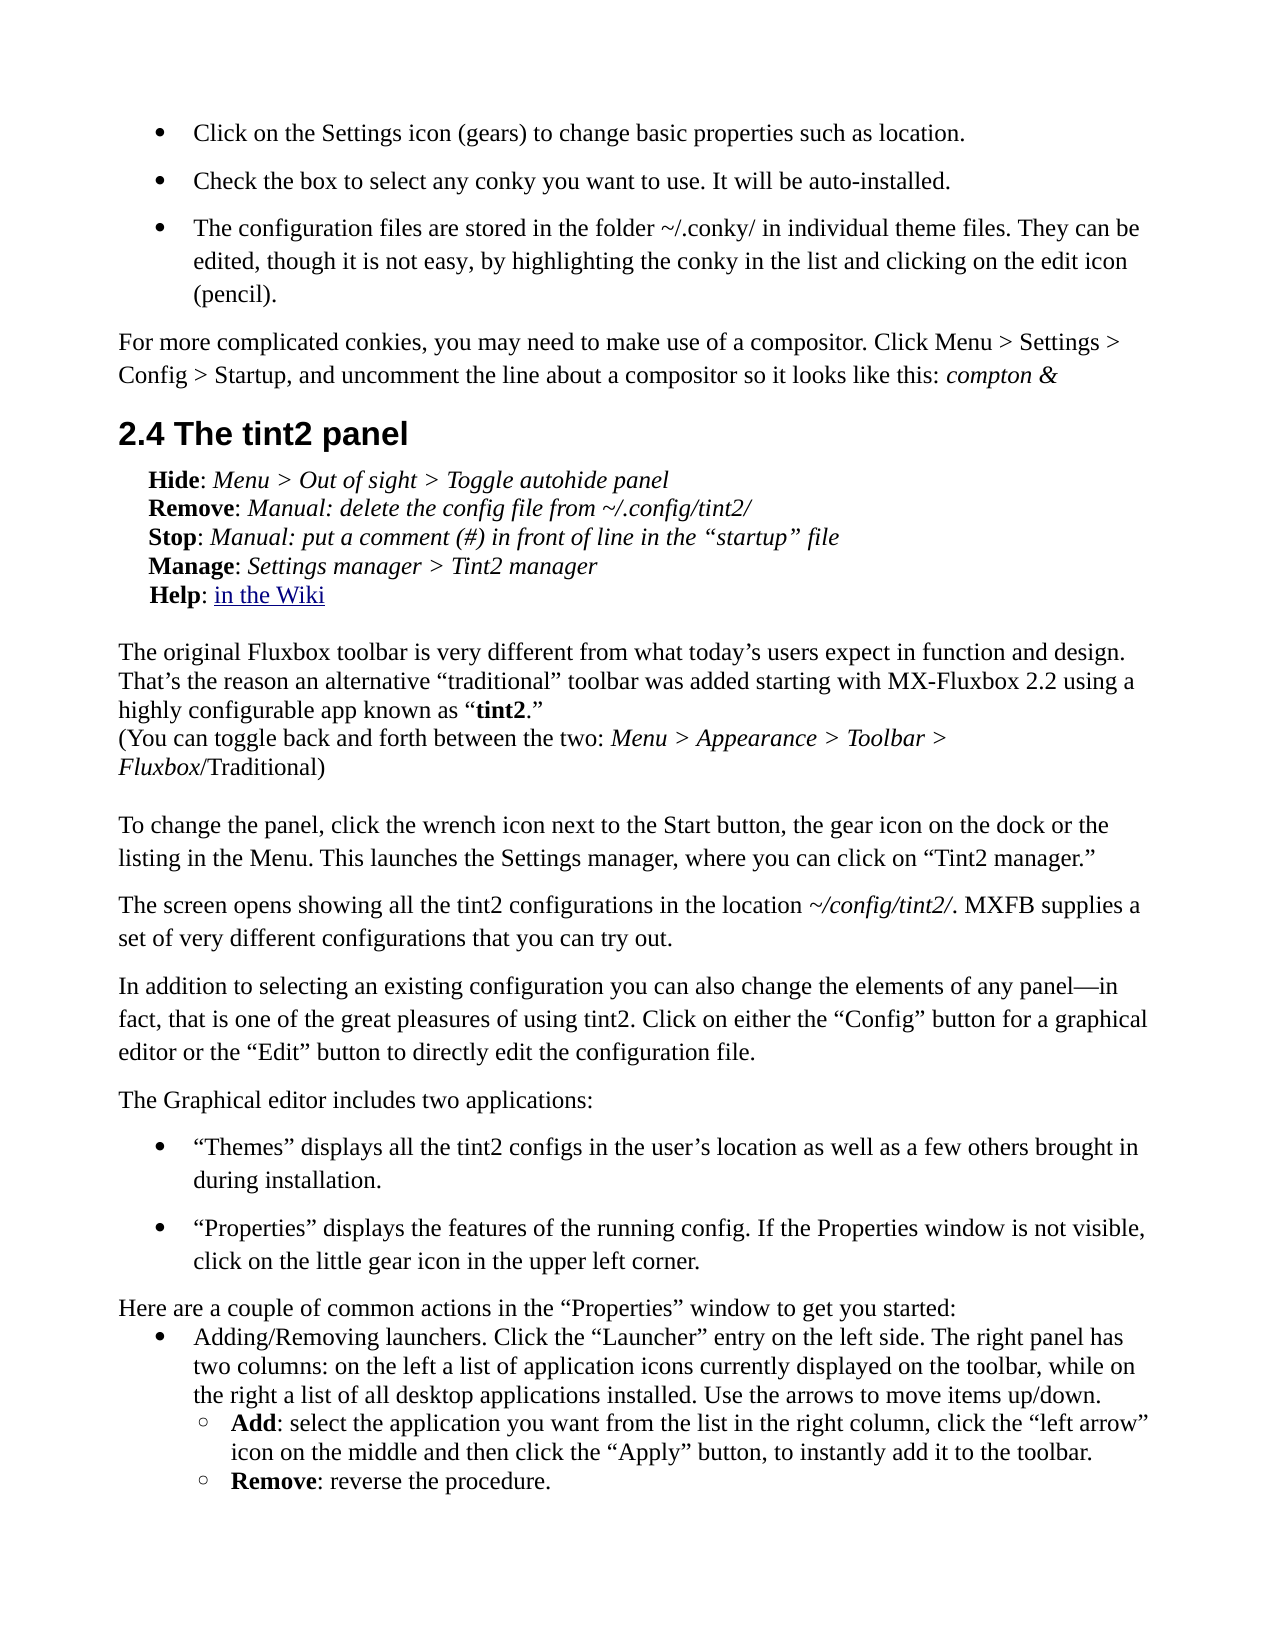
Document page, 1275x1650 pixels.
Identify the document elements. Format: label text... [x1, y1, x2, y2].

text For more complicated conkies, you may need to make use of a compositor. Click Menu > Settings > Config > Startup, and uncomment the line about a compositor so it looks like this: compton & [118, 327, 1157, 389]
list “Themes” displays all the tint2 configs in the user’s location as well as a few others brought in during installation. [156, 1132, 1157, 1194]
text The original Fluxbox toolbar is very different from what today’s users expect in function and design. That’s the reason an alternative “traditional” toolbar was added starting with MX-Fluxbox 2.2 using a highly configurable app known as “tint2.” [118, 637, 1157, 723]
list Add: select the application you want from the list in the right column, click the “left arrow” icon on the middle and then click the “Apply” button, to instantly add it to the toolbar. [193, 1408, 1157, 1466]
text Help: in the Wiki [118, 580, 1157, 608]
list “Properties” displays the features of the running config. If the Properties window is not visible, click on the little gear icon in the upper left corner. [156, 1213, 1157, 1275]
text Here are a couple of common actions in the “Properties” window to get you started: [118, 1293, 1157, 1322]
list The configuration files are stored in the folder ~/.conky/ in individual theme files. They can be edited, though it is not easy, by highlighting the conky in the list and clicking on the edit icon (pencil). [156, 213, 1157, 308]
text To change the panel, click the wrench icon next to the Start button, the gear icon on the dock or the listing in the Menu. This launches the Settings manager, where you can click on “Tint2 manager.” [118, 810, 1157, 872]
text Manage: Settings manager > Tint2 manager [148, 551, 1157, 580]
text Remove: Manual: delete the config file from ~/.config/tint2/ [148, 493, 1157, 522]
text Hide: Menu > Out of sight > Toggle autohide panel [148, 465, 1157, 493]
text In addition to selecting an existing configuration you can also change the elements of any panel—in fact, that is one of the great pleasures of using tint2. Click on either the “Config” button for a graphical editor or the “Edit” button to directly edit the configuration file. [118, 971, 1157, 1066]
list Check the box to select any conky you want to use. It will be auto-installed. [156, 166, 1157, 194]
subtitle 2.4 The tint2 panel [118, 414, 1157, 452]
list Click on the Settings icon (gears) to change basic properties such as location. [156, 118, 1157, 147]
text The Graphical editor includes two applications: [118, 1085, 1157, 1113]
text (You can toggle back and forth between the two: Menu > Appearance > Toolbar > Fluxbox/Traditional) [118, 723, 1157, 781]
text Stop: Manual: put a comment (#) in front of line in the “startup” file [148, 522, 1157, 551]
list Remove: reverse the procedure. [193, 1466, 1157, 1495]
text The screen opens showing all the tint2 configurations in the location ~/config/tint2/. MXFB supplies a set of very different configurations that you can try out. [118, 890, 1157, 952]
list Adding/Removing launchers. Click the “Launcher” entry on the left side. The right panel has two columns: on the left a list of application icons currently displayed on the toolbar, while on the right a list of all desktop applications installed. Use the arrows to move items up/down. [156, 1322, 1157, 1408]
